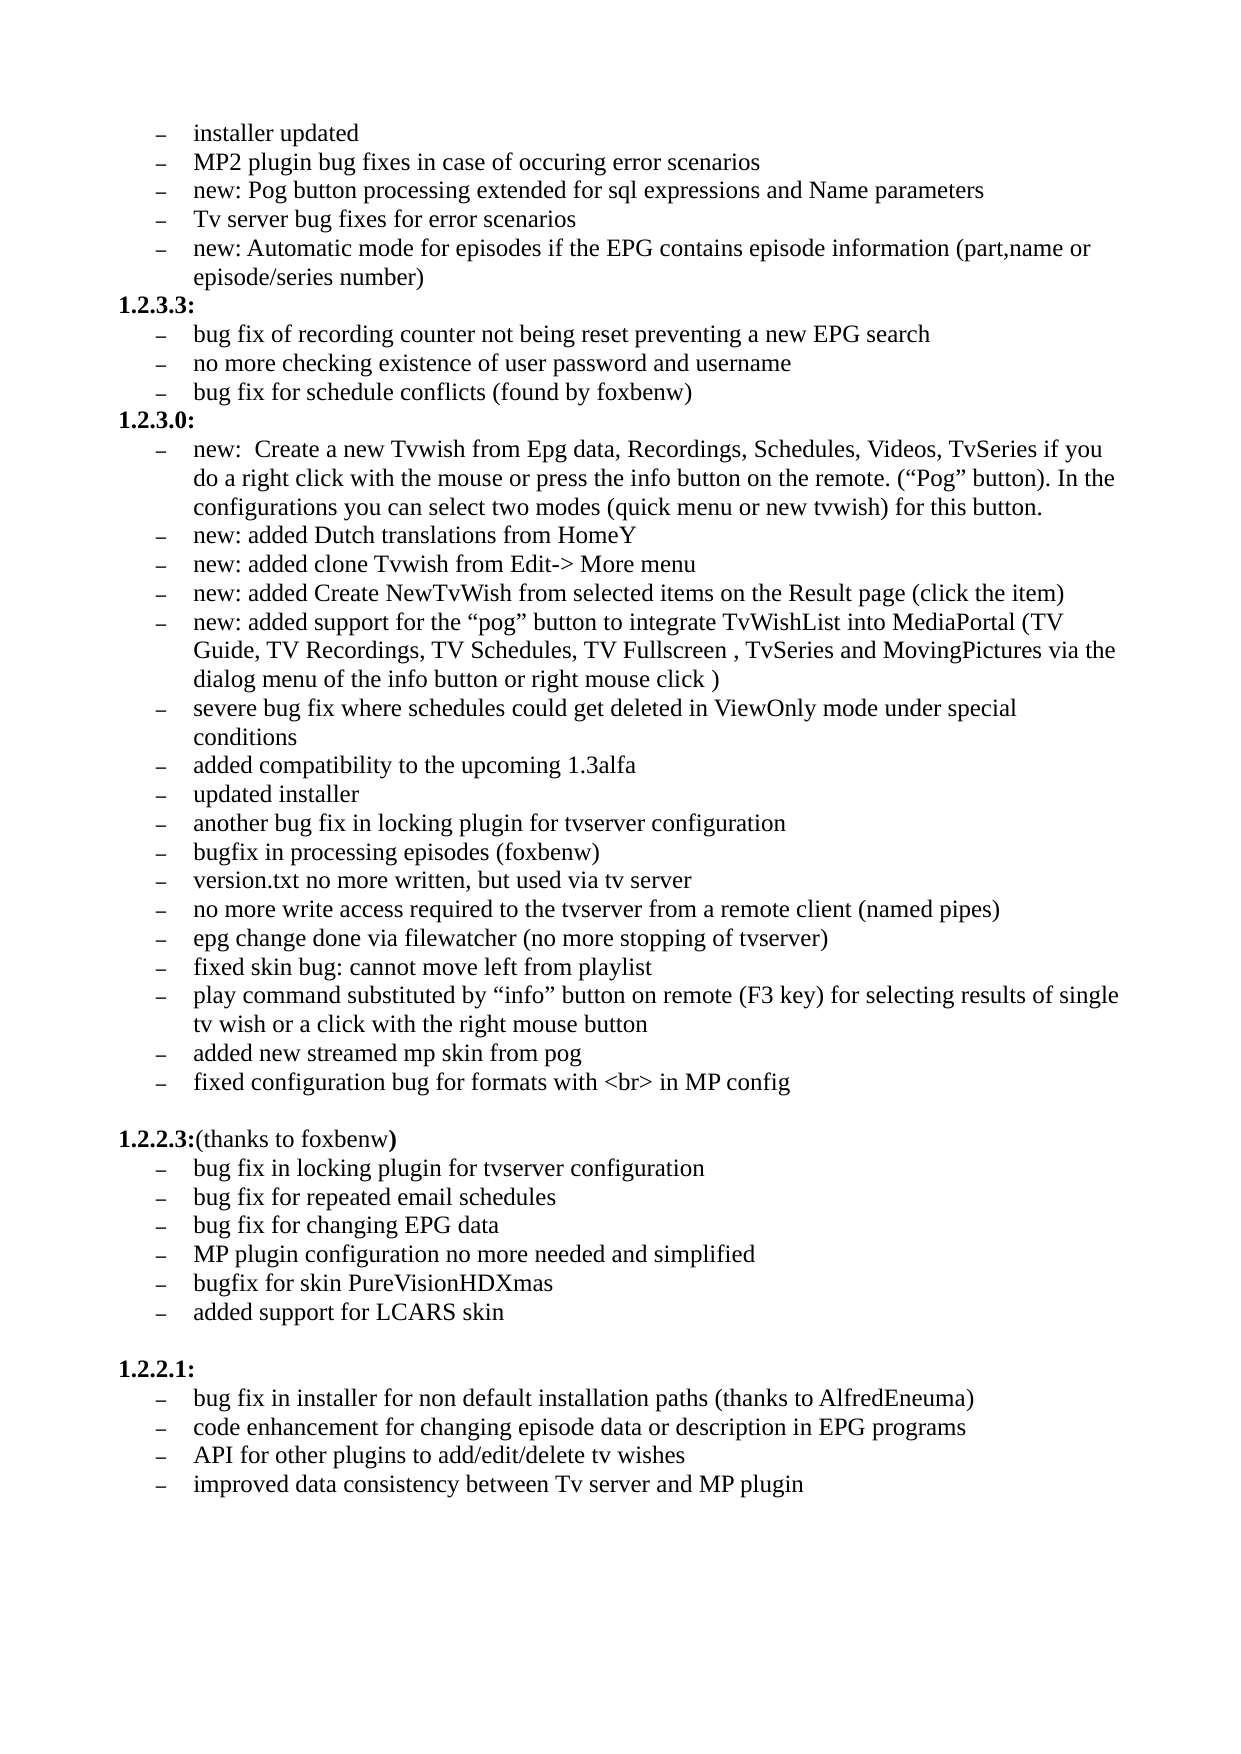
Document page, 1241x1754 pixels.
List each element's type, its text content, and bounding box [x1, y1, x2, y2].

list no more checking existence of user password and username [156, 348, 1122, 377]
list new: Create a new Tvwish from Epg data, Recordings, Schedules, Videos, TvSeries if you do a right click with the mouse or press the info button on the remote. (“Pog” button). In the configurations you can select two modes (quick menu or new tvwish) for this button. [156, 434, 1122, 521]
list new: added clone Tvwish from Edit-> More menu [156, 549, 1122, 578]
list no more write access required to the tvserver from a remote client (named pipes) [156, 894, 1122, 923]
list bug fix of recording counter not being reset preventing a new EPG search [156, 319, 1122, 348]
list bug fix in locking plugin for tvserver configuration [156, 1153, 1122, 1182]
list Tv server bug fixes for error scenarios [156, 204, 1122, 233]
text 1.2.2.3:(thanks to foxbenw) [118, 1124, 1122, 1153]
list API for other plugins to add/edit/delete tv wishes [156, 1441, 1122, 1469]
list fixed skin bug: cannot move left from playlist [156, 952, 1122, 981]
text 1.2.3.0: [118, 406, 1122, 434]
list epg change done via filewatcher (no more stopping of tvserver) [156, 923, 1122, 952]
list installer updated [156, 118, 1122, 147]
list fixed configuration bug for formats with <br> in MP config [156, 1067, 1122, 1096]
list new: Automatic mode for episodes if the EPG contains episode information (part,name or episode/series number) [156, 233, 1122, 291]
list bug fix for changing EPG data [156, 1211, 1122, 1239]
list another bug fix in locking plugin for tvserver configuration [156, 808, 1122, 837]
list version.txt no more written, but used via tv server [156, 866, 1122, 894]
list new: Pog button processing extended for sql expressions and Name parameters [156, 176, 1122, 204]
list bug fix in installer for non default installation paths (thanks to AlfredEneuma) [156, 1383, 1122, 1412]
list bugfix for skin PureVisionHDXmas [156, 1268, 1122, 1297]
list new: added Dutch translations from HomeY [156, 521, 1122, 549]
list added compatibility to the upcoming 1.3alfa [156, 751, 1122, 779]
text 1.2.2.1: [118, 1354, 1122, 1383]
list added new streamed mp skin from pog [156, 1038, 1122, 1067]
list new: added support for the “pog” button to integrate TvWishList into MediaPortal (TV Guide, TV Recordings, TV Schedules, TV Fullscreen , TvSeries and MovingPictures via the dialog menu of the info button or right mouse click ) [156, 607, 1122, 693]
list updated installer [156, 779, 1122, 808]
list MP2 plugin bug fixes in case of occuring error scenarios [156, 147, 1122, 176]
list severe bug fix where schedules could get deleted in ViewOnly mode under special conditions [156, 693, 1122, 751]
list new: added Create NewTvWish from selected items on the Result page (click the item) [156, 578, 1122, 607]
list bug fix for schedule conflicts (found by foxbenw) [156, 377, 1122, 406]
list code enhancement for changing episode data or description in EPG programs [156, 1412, 1122, 1441]
list improved data consistency between Tv server and MP plugin [156, 1469, 1122, 1498]
list play command substituted by “info” button on remote (F3 key) for selecting results of single tv wish or a click with the right mouse button [156, 981, 1122, 1038]
list bugfix in processing episodes (foxbenw) [156, 837, 1122, 866]
list bug fix for repeated email schedules [156, 1182, 1122, 1211]
list MP plugin configuration no more needed and simplified [156, 1239, 1122, 1268]
text 1.2.3.3: [118, 291, 1122, 319]
list added support for LCARS skin [156, 1297, 1122, 1326]
